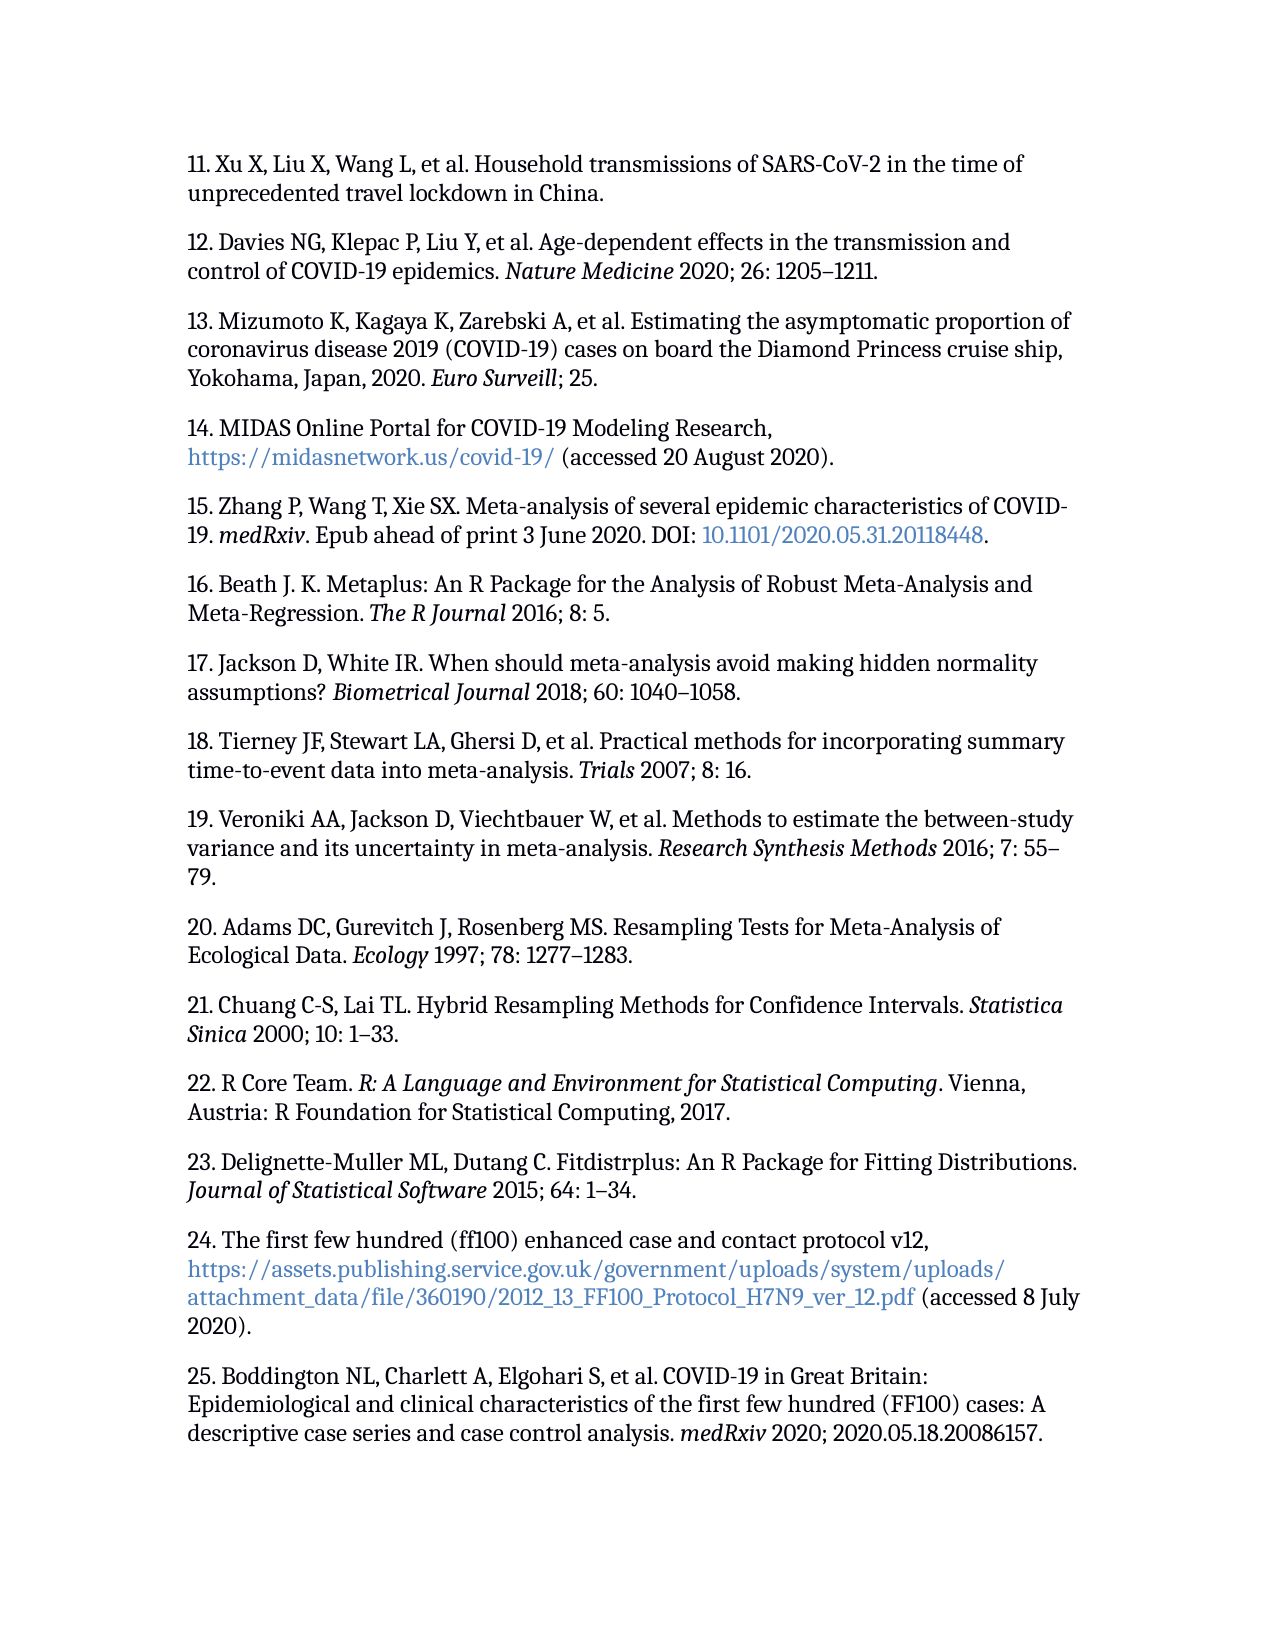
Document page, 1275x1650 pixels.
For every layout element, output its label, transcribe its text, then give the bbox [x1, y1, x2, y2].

text 11. Xu X, Liu X, Wang L, et al. Household transmissions of SARS-CoV-2 in the time of unprecedented travel lockdown in China. [187, 150, 1087, 207]
text 13. Mizumoto K, Kagaya K, Zarebski A, et al. Estimating the asymptomatic proportion of coronavirus disease 2019 (COVID-19) cases on board the Diamond Princess cruise ship, Yokohama, Japan, 2020. Euro Surveill; 25. [187, 307, 1087, 393]
text 18. Tierney JF, Stewart LA, Ghersi D, et al. Practical methods for incorporating summary time-to-event data into meta-analysis. Trials 2007; 8: 16. [187, 727, 1087, 784]
text 12. Davies NG, Klepac P, Liu Y, et al. Age-dependent effects in the transmission and control of COVID-19 epidemics. Nature Medicine 2020; 26: 1205–1211. [187, 228, 1087, 286]
text 22. R Core Team. R: A Language and Environment for Statistical Computing. Vienna, Austria: R Foundation for Statistical Computing, 2017. [187, 1069, 1087, 1127]
text 19. Veroniki AA, Jackson D, Viechtbauer W, et al. Methods to estimate the between-study variance and its uncertainty in meta-analysis. Research Synthesis Methods 2016; 7: 55–79. [187, 805, 1087, 892]
text 21. Chuang C-S, Lai TL. Hybrid Resampling Methods for Confidence Intervals. Statistica Sinica 2000; 10: 1–33. [187, 991, 1087, 1048]
text 20. Adams DC, Gurevitch J, Rosenberg MS. Resampling Tests for Meta-Analysis of Ecological Data. Ecology 1997; 78: 1277–1283. [187, 912, 1087, 970]
text 24. The first few hundred (ff100) enhanced case and contact protocol v12, https://assets.publishing.service.gov.uk/government/uploads/system/uploads/attachment_data/file/360190/2012_13_FF100_Protocol_H7N9_ver_12.pdf (accessed 8 July 2020). [187, 1226, 1087, 1341]
text 25. Boddington NL, Charlett A, Elgohari S, et al. COVID-19 in Great Britain: Epidemiological and clinical characteristics of the first few hundred (FF100) cases: A descriptive case series and case control analysis. medRxiv 2020; 2020.05.18.20086157. [187, 1362, 1087, 1448]
text 16. Beath J. K. Metaplus: An R Package for the Analysis of Robust Meta-Analysis and Meta-Regression. The R Journal 2016; 8: 5. [187, 570, 1087, 628]
text 14. MIDAS Online Portal for COVID-19 Modeling Research, https://midasnetwork.us/covid-19/ (accessed 20 August 2020). [187, 414, 1087, 471]
text 23. Delignette-Muller ML, Dutang C. Fitdistrplus: An R Package for Fitting Distributions. Journal of Statistical Software 2015; 64: 1–34. [187, 1147, 1087, 1205]
text 15. Zhang P, Wang T, Xie SX. Meta-analysis of several epidemic characteristics of COVID-19. medRxiv. Epub ahead of print 3 June 2020. DOI: 10.1101/2020.05.31.20118448. [187, 492, 1087, 549]
text 17. Jackson D, White IR. When should meta-analysis avoid making hidden normality assumptions? Biometrical Journal 2018; 60: 1040–1058. [187, 649, 1087, 706]
